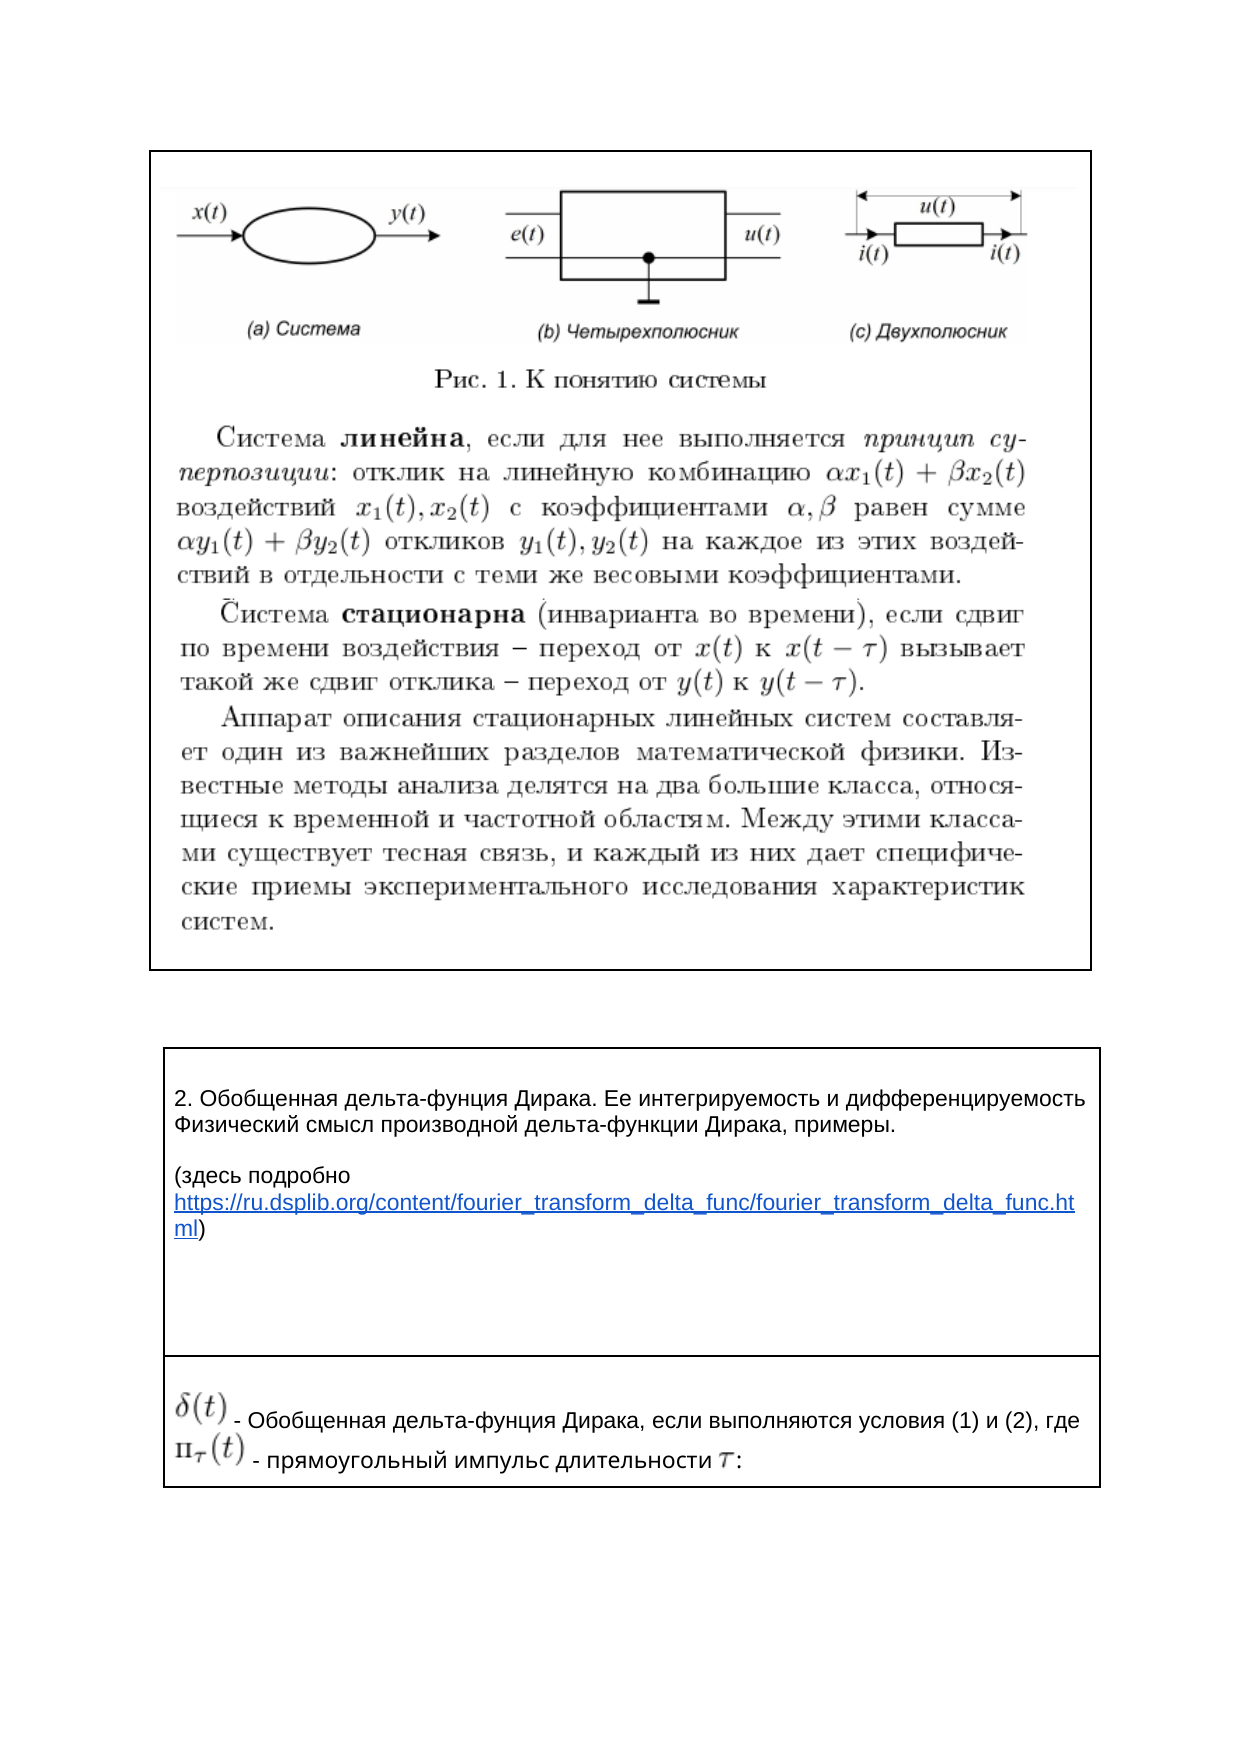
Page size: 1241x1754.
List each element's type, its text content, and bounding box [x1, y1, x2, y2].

table_cell [151, 152, 1090, 969]
picture [718, 1451, 736, 1469]
table_cell - Обобщенная дельта-фунция Дирака, если выполняются условия (1) и (2), где - прямоугольный импульс длительности : [165, 1357, 1099, 1486]
picture [173, 1432, 246, 1469]
table_header 2. Обобщенная дельта-фунция Дирака. Ее интегрируемость и дифференцируемость Физический смысл производной дельта-функции Дирака, примеры. (здесь подробно https://ru.dsplib.org/content/fourier_transform_delta_func/fourier_transform_delta_func.html) [165, 1049, 1099, 1354]
picture [173, 1392, 228, 1428]
picture [160, 187, 1078, 934]
